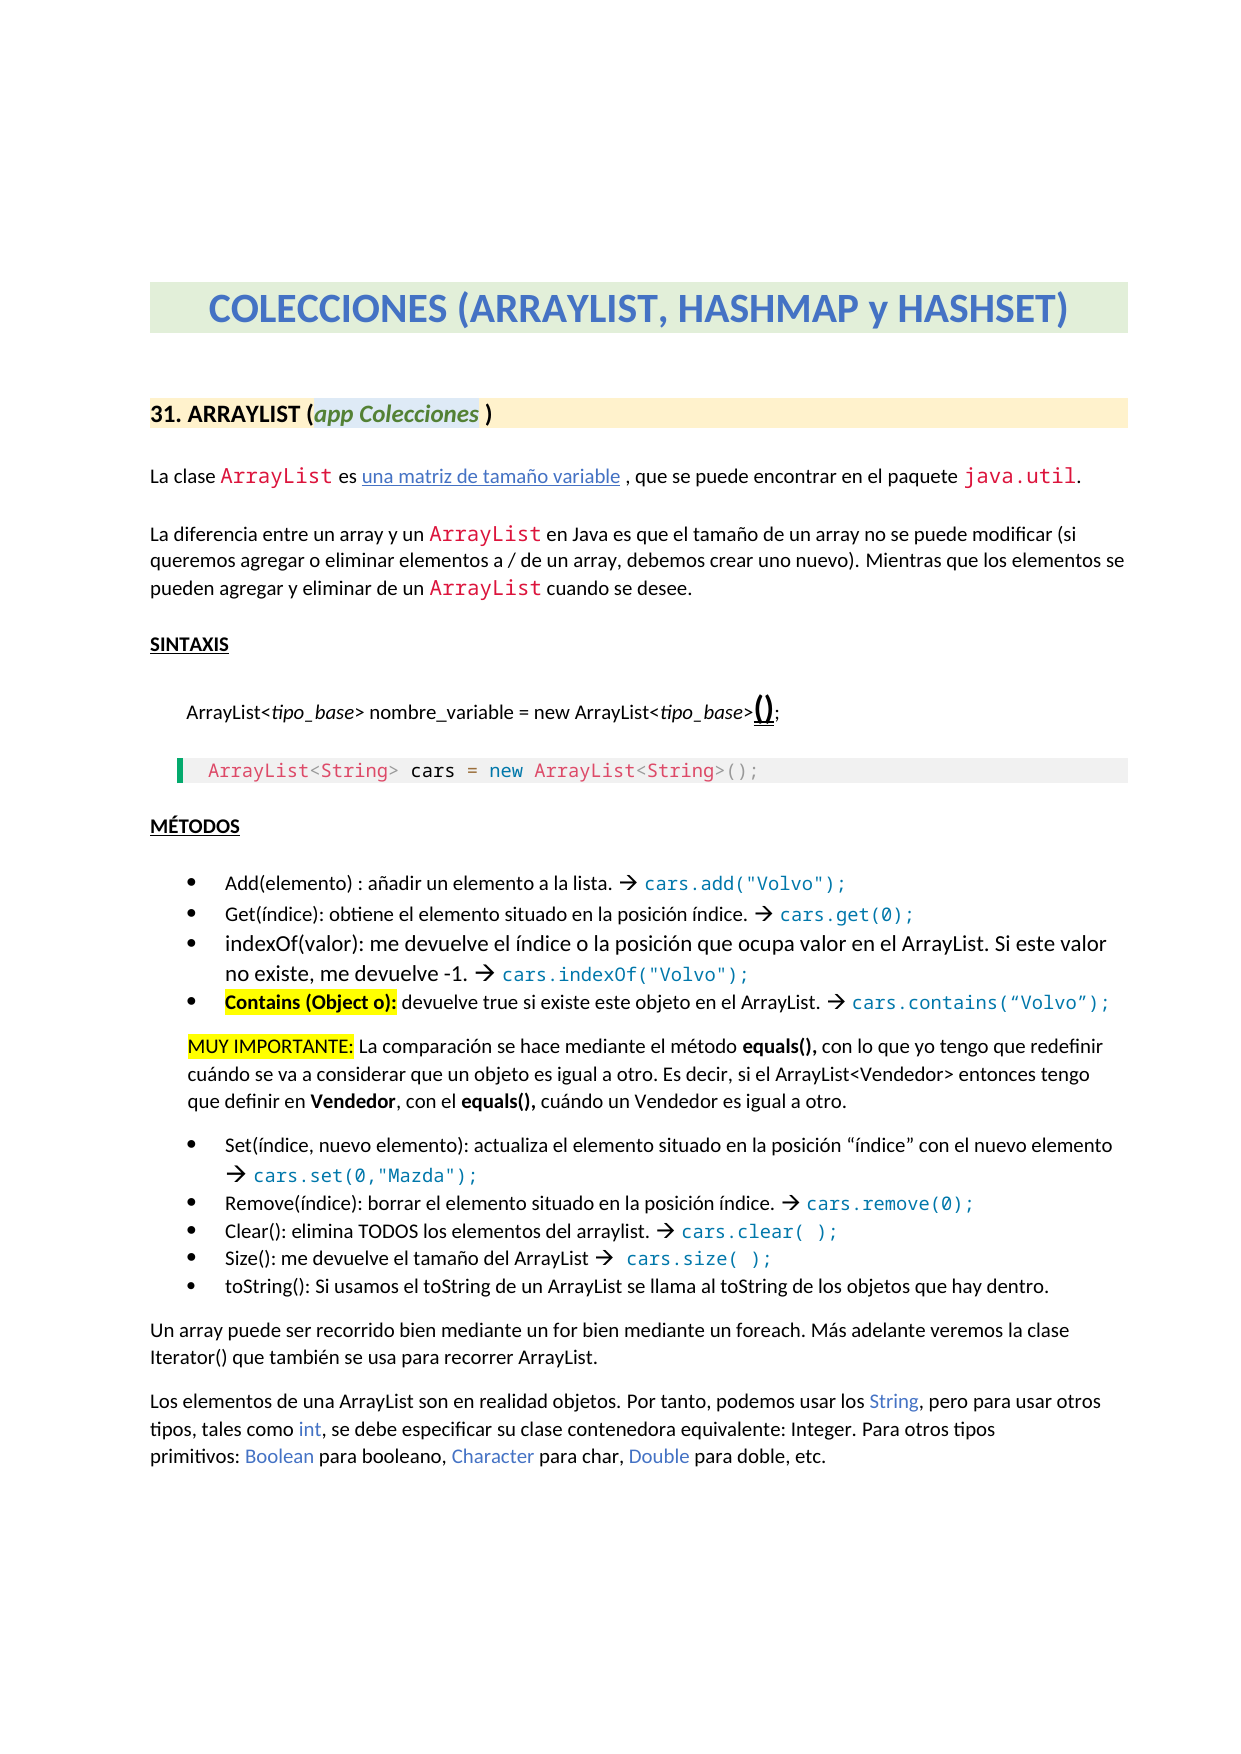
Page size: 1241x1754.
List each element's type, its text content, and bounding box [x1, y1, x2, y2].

text MÉTODOS [150, 813, 1128, 838]
text La clase ArrayList es una matriz de tamaño variable , que se puede encontrar en el paquete java.util. [150, 461, 1128, 489]
list Remove(índice): borrar el elemento situado en la posición índice.  cars.remove(0); [187, 1190, 1128, 1216]
text COLECCIONES (ARRAYLIST, HASHMAP y HASHSET) [150, 282, 1128, 333]
text ArrayList<String> cars = new ArrayList<String>(); [183, 758, 1128, 783]
list ARRAYLIST (app Colecciones ) [150, 398, 1128, 428]
list Clear(): elimina TODOS los elementos del arraylist.  cars.clear( ); [187, 1218, 1128, 1243]
text Los elementos de una ArrayList son en realidad objetos. Por tanto, podemos usar los String, pero para usar otros tipos, tales como int, se debe especificar su clase contenedora equivalente: Integer. Para otros tipos primitivos: Boolean para booleano, Character para char, Double para doble, etc. [150, 1389, 1128, 1469]
list Contains (Object o): devuelve true si existe este objeto en el ArrayList.  cars.contains(“Volvo”); [187, 989, 1128, 1015]
list indexOf(valor): me devuelve el índice o la posición que ocupa valor en el ArrayList. Si este valor no existe, me devuelve -1.  cars.indexOf("Volvo"); [187, 929, 1128, 987]
list Set(índice, nuevo elemento): actualiza el elemento situado en la posición “índice” con el nuevo elemento  cars.set(0,"Mazda"); [187, 1132, 1128, 1188]
text MUY IMPORTANTE: La comparación se hace mediante el método equals(), con lo que yo tengo que redefinir cuándo se va a considerar que un objeto es igual a otro. Es decir, si el ArrayList<Vendedor> entonces tengo que definir en Vendedor, con el equals(), cuándo un Vendedor es igual a otro. [187, 1034, 1128, 1114]
list Get(índice): obtiene el elemento situado en la posición índice.  cars.get(0); [187, 899, 1128, 927]
text ArrayList<tipo_base> nombre_variable = new ArrayList<tipo_base>(); [150, 687, 1128, 728]
list Size(): me devuelve el tamaño del ArrayList  cars.size( ); [187, 1246, 1128, 1271]
list toString(): Si usamos el toString de un ArrayList se llama al toString de los objetos que hay dentro. [187, 1273, 1128, 1298]
text SINTAXIS [150, 631, 1128, 657]
text La diferencia entre un array y un ArrayList en Java es que el tamaño de un array no se puede modificar (si queremos agregar o eliminar elementos a / de un array, debemos crear uno nuevo). Mientras que los elementos se pueden agregar y eliminar de un ArrayList cuando se desee. [150, 519, 1128, 601]
text Un array puede ser recorrido bien mediante un for bien mediante un foreach. Más adelante veremos la clase Iterator() que también se usa para recorrer ArrayList. [150, 1317, 1128, 1370]
list Add(elemento) : añadir un elemento a la lista.  cars.add("Volvo"); [187, 868, 1128, 897]
